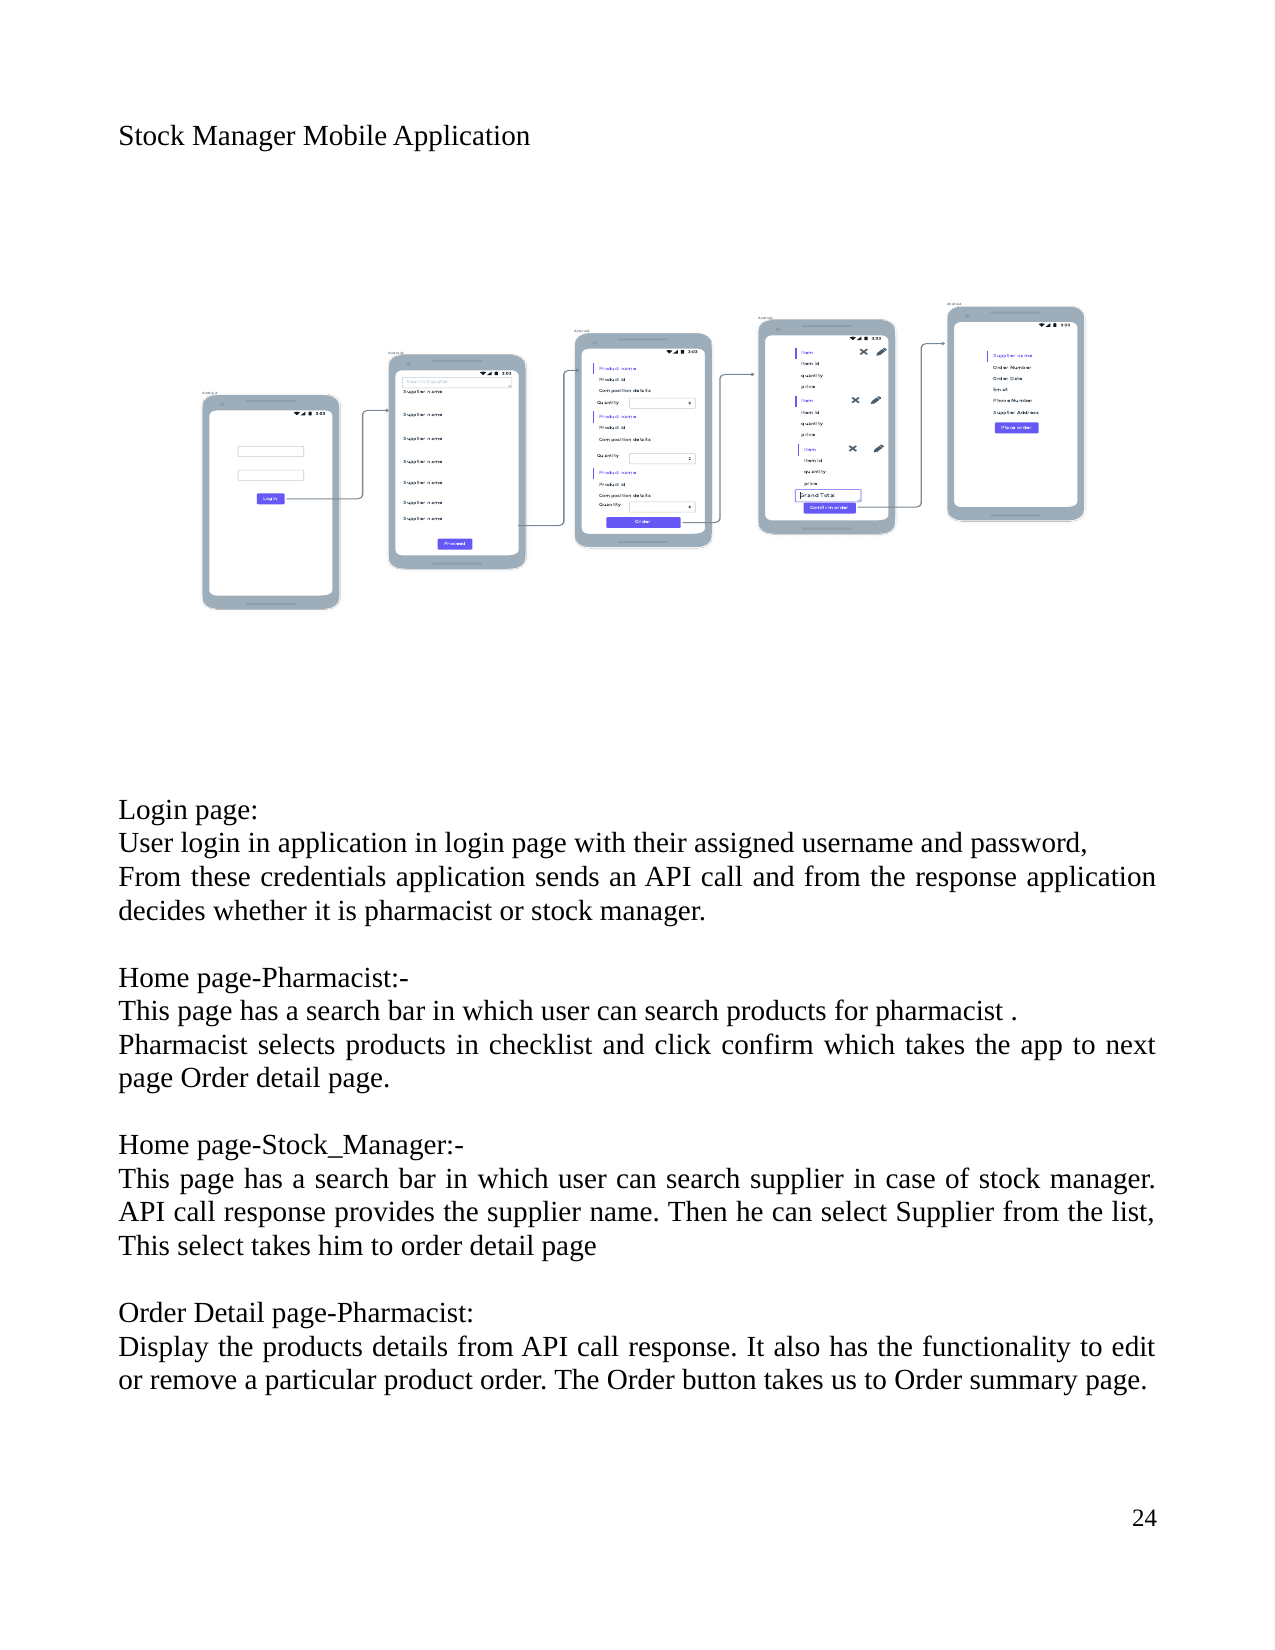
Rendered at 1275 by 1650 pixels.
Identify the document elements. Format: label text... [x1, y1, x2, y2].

text From these credentials application sends an API call and from the response application decides whether it is pharmacist or stock manager. [118, 859, 1157, 926]
text Login page: [118, 792, 1157, 826]
text Home page-Pharmacist:- [118, 960, 1157, 993]
text Pharmacist selects products in checklist and click confirm which takes the app to next page Order detail page. [118, 1027, 1157, 1094]
text Display the products details from API call response. It also has the functionality to edit or remove a particular product order. The Order button takes us to Order summary page. [118, 1329, 1157, 1396]
text This page has a search bar in which user can search supplier in case of stock manager. API call response provides the supplier name. Then he can select Supplier from the list, This select takes him to order detail page [118, 1161, 1157, 1262]
text Order Detail page-Pharmacist: [118, 1295, 1157, 1329]
text Stock Manager Mobile Application [118, 118, 1157, 152]
text Home page-Stock_Manager:- [118, 1127, 1157, 1161]
text This page has a search bar in which user can search products for pharmacist . [118, 993, 1157, 1027]
text User login in application in login page with their assigned username and password, [118, 826, 1157, 859]
